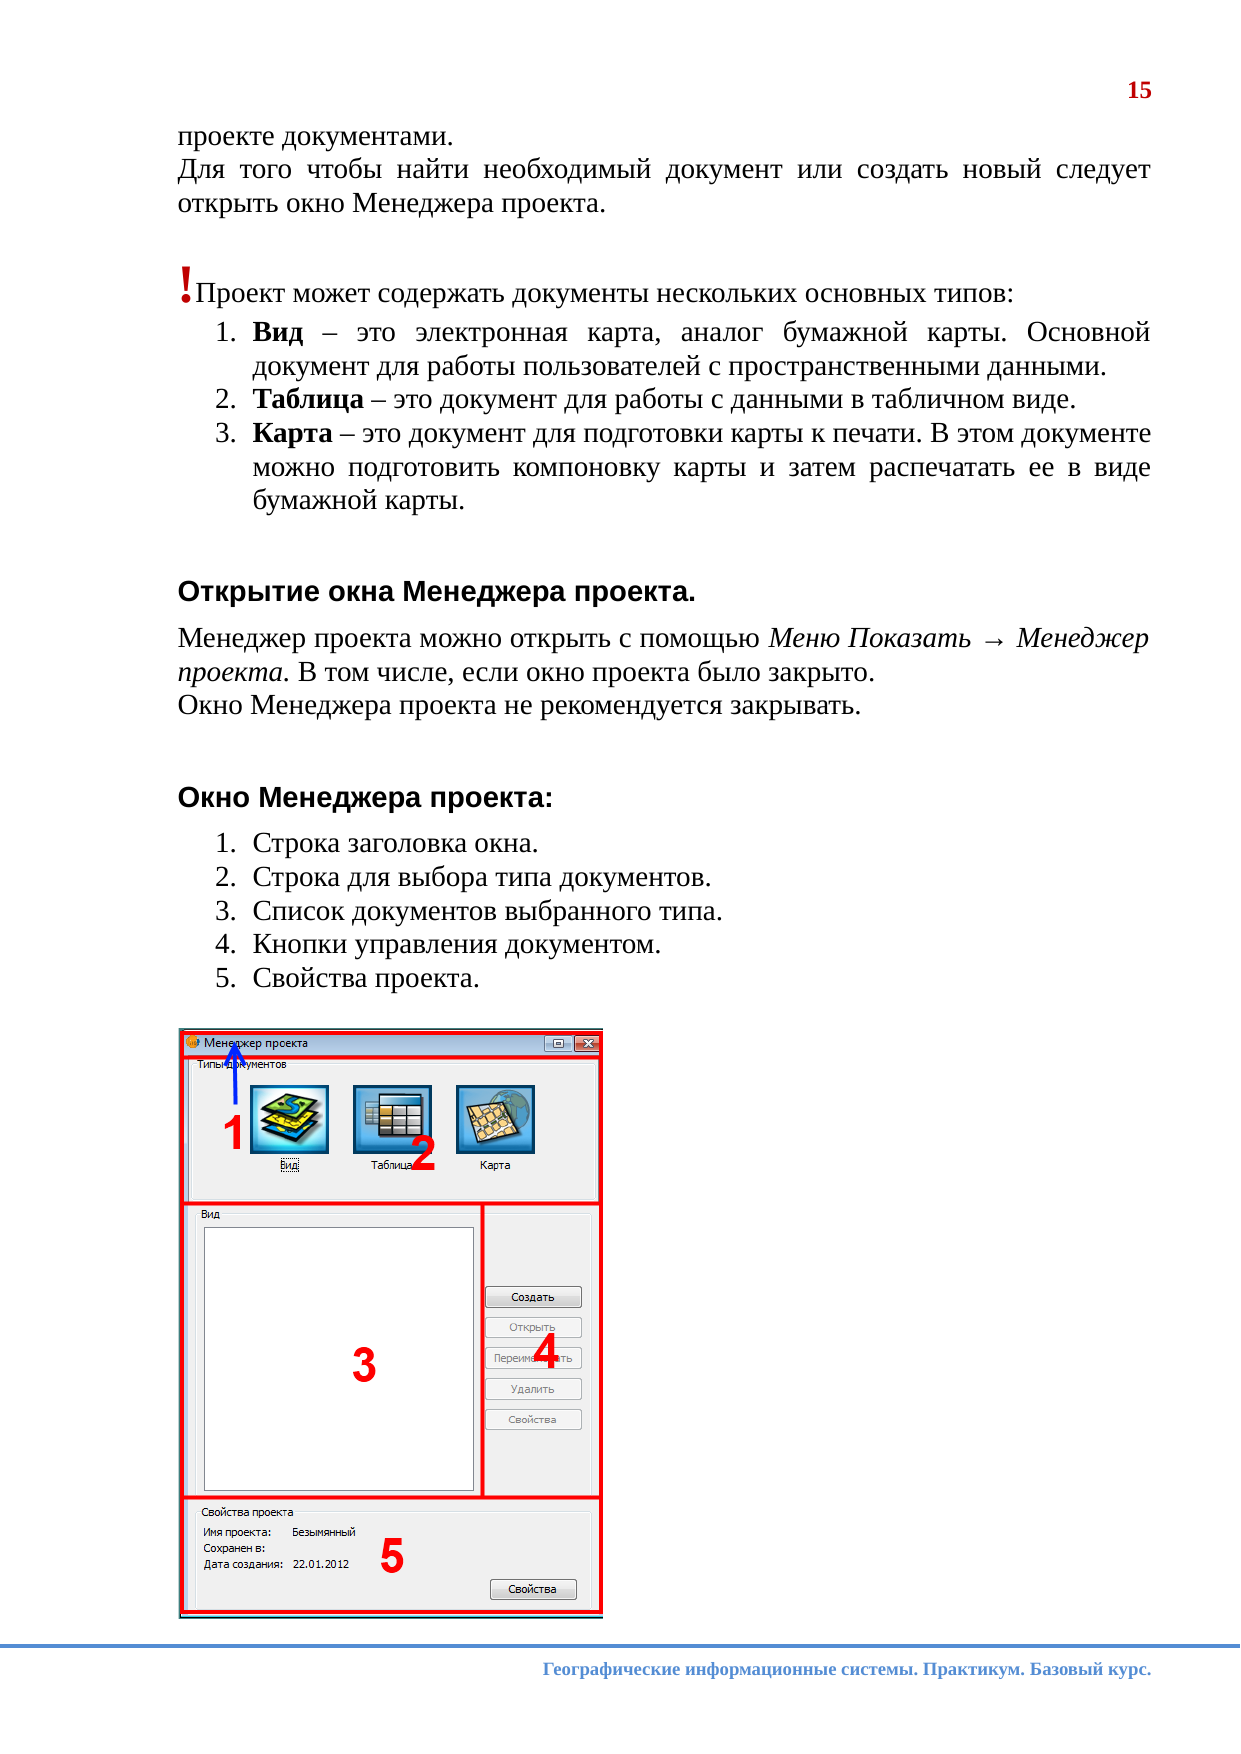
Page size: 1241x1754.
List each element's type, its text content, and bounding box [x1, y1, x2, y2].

subtitle Открытие окна Менеджера проекта. [177, 574, 1152, 608]
subtitle Окно Менеджера проекта: [177, 779, 1152, 813]
text Окно Менеджера проекта не рекомендуется закрывать. [177, 687, 1152, 721]
list Строка для выбора типа документов. [215, 859, 1152, 893]
list Список документов выбранного типа. [215, 893, 1152, 926]
list Вид – это электронная карта, аналог бумажной карты. Основной документ для работы пользователей с пространственными данными. [215, 314, 1152, 382]
text !Проект может содержать документы нескольких основных типов: [177, 252, 1152, 314]
text проекте документами. [177, 118, 1152, 152]
list Таблица – это документ для работы с данными в табличном виде. [215, 382, 1152, 415]
list Карта – это документ для подготовки карты к печати. В этом документе можно подготовить компоновку карты и затем распечатать ее в виде бумажной карты. [215, 415, 1152, 516]
picture [178, 1028, 603, 1619]
list Строка заголовка окна. [215, 826, 1152, 859]
text Менеджер проекта можно открыть с помощью Меню Показать → Менеджер проекта. В том числе, если окно проекта было закрыто. [177, 620, 1152, 687]
list Кнопки управления документом. [215, 926, 1152, 960]
list Свойства проекта. [215, 960, 1152, 993]
text Для того чтобы найти необходимый документ или создать новый следует открыть окно Менеджера проекта. [177, 152, 1152, 219]
